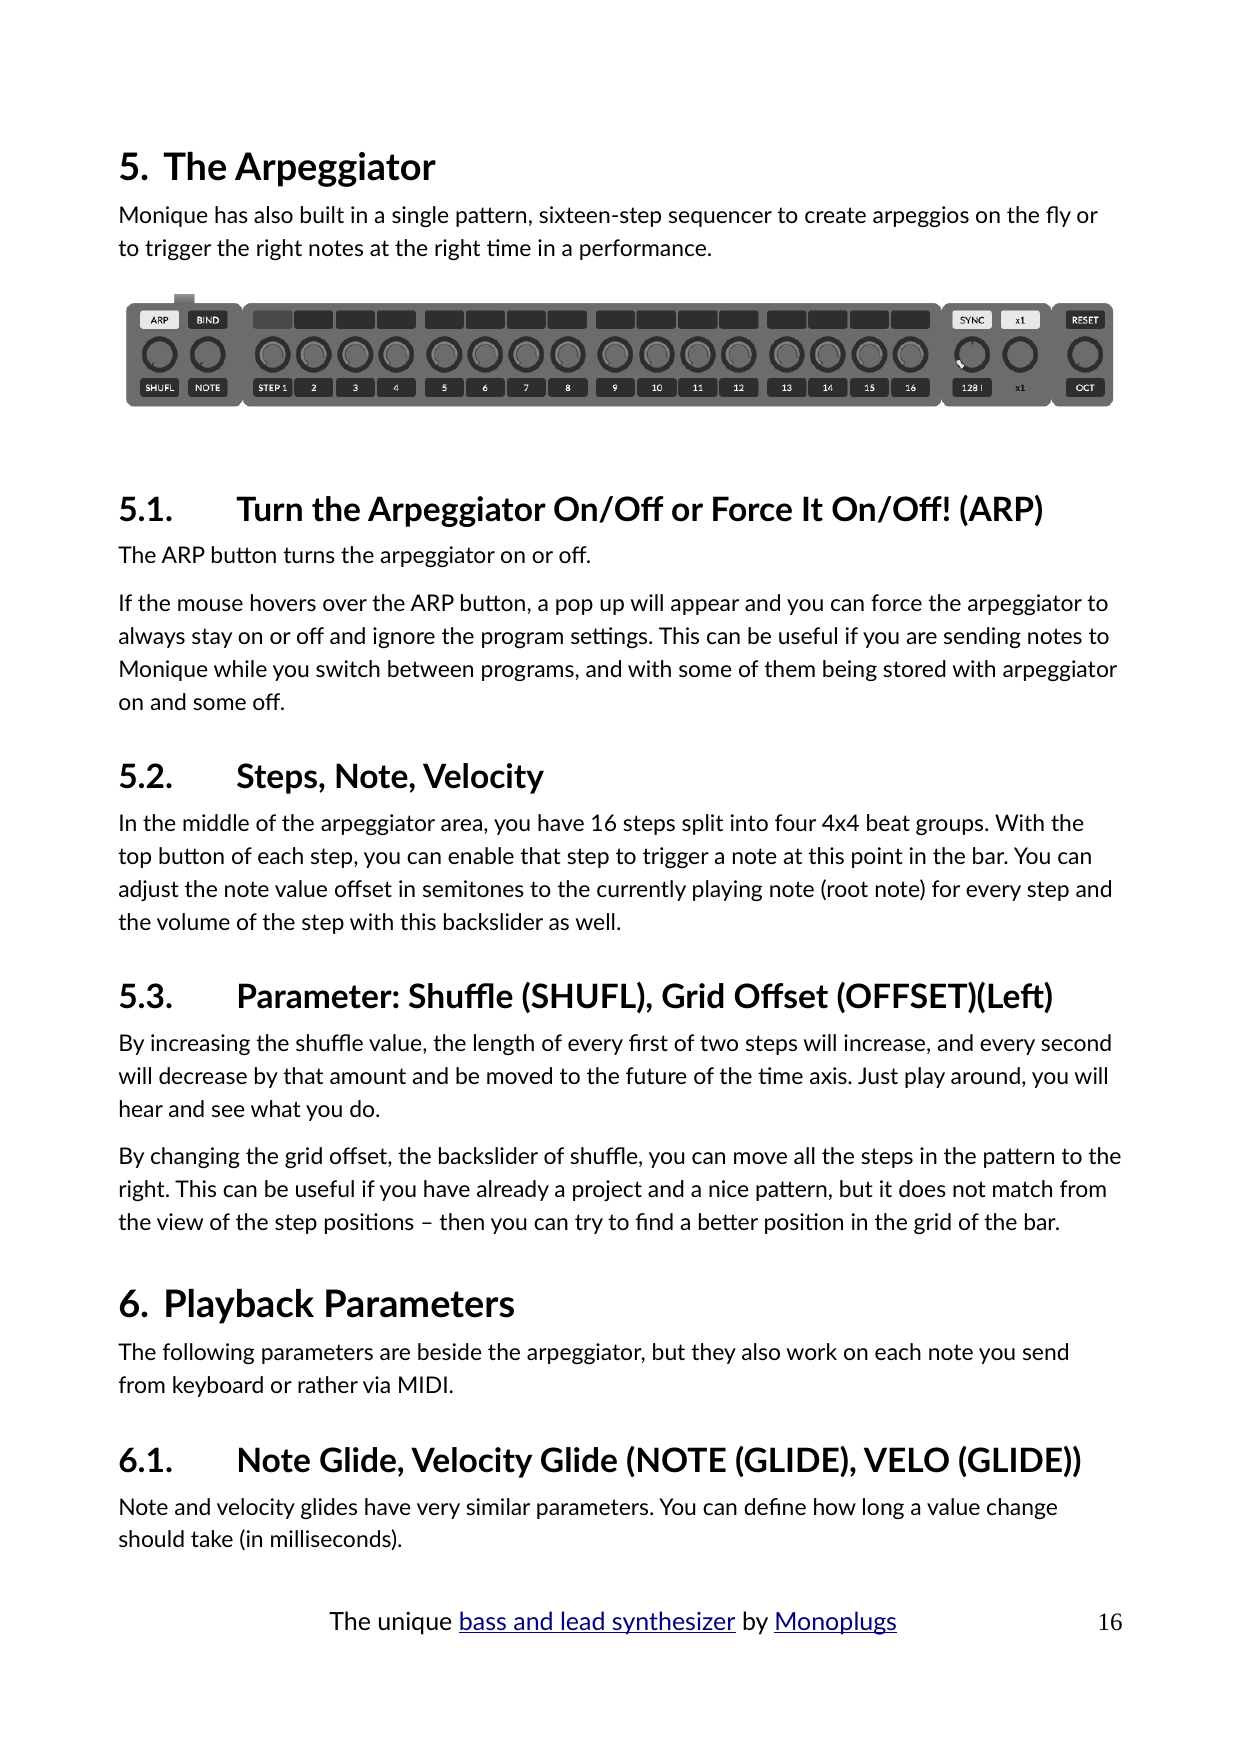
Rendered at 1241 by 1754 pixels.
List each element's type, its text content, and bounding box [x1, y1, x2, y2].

subtitle Turn the Arpeggiator On/Off or Force It On/Off! (ARP) [118, 488, 1122, 529]
text In the middle of the arpeggiator area, you have 16 steps split into four 4x4 beat groups. With the top button of each step, you can enable that step to trigger a note at this point in the bar. You can adjust the note value offset in semitones to the currently playing note (root note) for every step and the volume of the step with this backslider as well. [118, 809, 1122, 935]
subtitle Note Glide, Velocity Glide (NOTE (GLIDE), VELO (GLIDE)) [118, 1439, 1122, 1480]
text Note and velocity glides have very similar parameters. You can define how long a value change should take (in milliseconds). [118, 1492, 1122, 1553]
text The ARP button turns the arpeggiator on or off. [118, 541, 1122, 569]
text By increasing the shuffle value, the length of every first of two steps will increase, and every second will decrease by that amount and be moved to the future of the time axis. Just play around, you will hear and see what you do. [118, 1028, 1122, 1122]
subtitle The Arpeggiator [118, 143, 1122, 189]
subtitle Playback Parameters [118, 1280, 1122, 1326]
picture [118, 294, 1123, 415]
text Monique has also built in a single pattern, sixteen-step sequencer to create arpeggios on the fly or to trigger the right notes at the right time in a performance. [118, 201, 1122, 262]
subtitle Steps, Note, Velocity [118, 756, 1122, 796]
text If the mouse hovers over the ARP button, a pop up will appear and you can force the arpeggiator to always stay on or off and ignore the program settings. This can be useful if you are sending notes to Monique while you switch between programs, and with some of them being stored with arpeggiator on and some off. [118, 589, 1122, 715]
text The following parameters are beside the arpeggiator, but they also work on each note you send from keyboard or rather via MIDI. [118, 1338, 1122, 1399]
subtitle Parameter: Shuffle (SHUFL), Grid Offset (OFFSET)(Left) [118, 976, 1122, 1016]
text By changing the grid offset, the backslider of shuffle, you can move all the steps in the pattern to the right. This can be useful if you have already a project and a nice pattern, but it does not match from the view of the step positions – then you can try to find a better position in the grid of the bar. [118, 1142, 1122, 1235]
